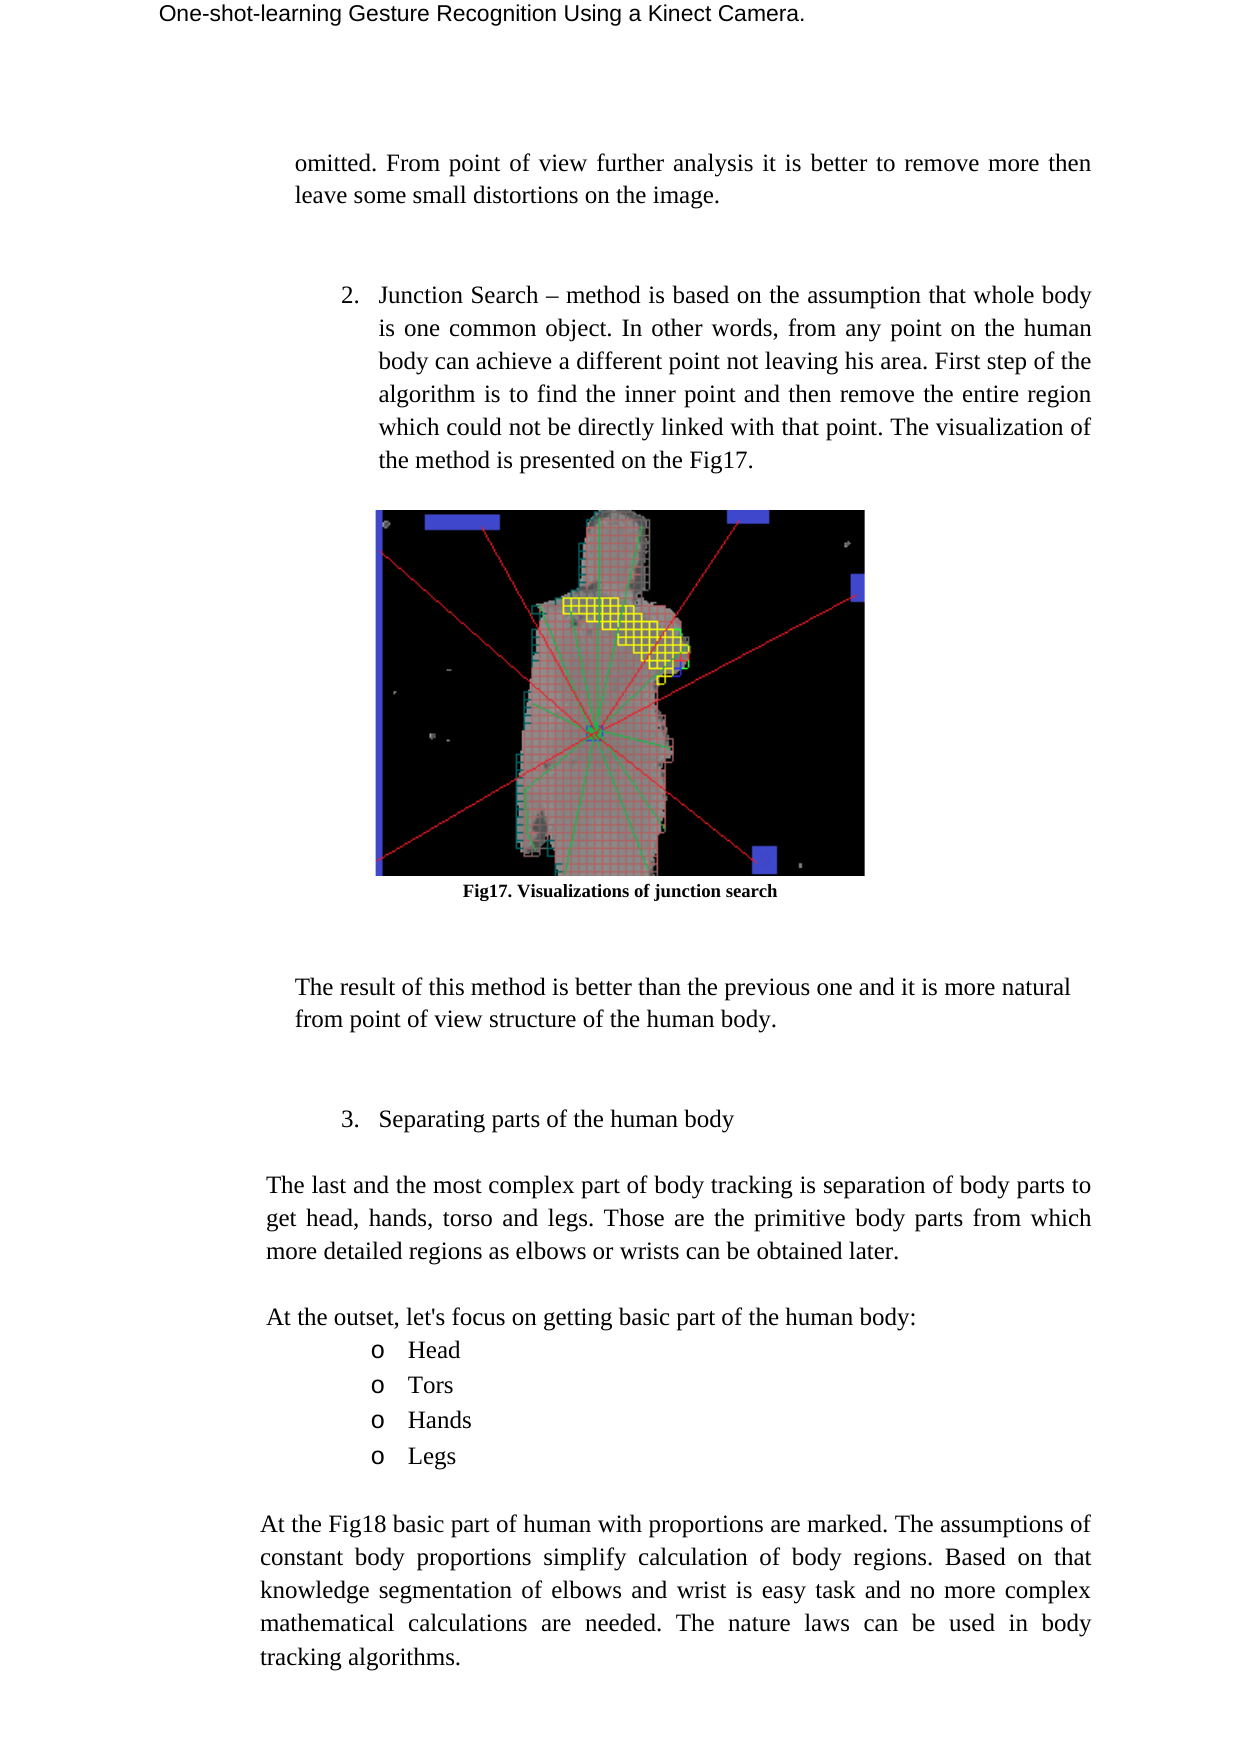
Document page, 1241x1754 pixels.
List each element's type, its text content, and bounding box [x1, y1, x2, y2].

text At the outset, let's focus on getting basic part of the human body: [266, 1302, 1093, 1331]
text At the Fig18 basic part of human with proportions are marked. The assumptions of constant body proportions simplify calculation of body regions. Based on that knowledge segmentation of elbows and wrist is easy task and no more complex mathematical calculations are needed. The nature laws can be used in body tracking algorithms. [260, 1509, 1093, 1670]
list Hands [370, 1406, 1093, 1436]
text omitted. From point of view further analysis it is better to remove more then leave some small distortions on the image. [294, 148, 1093, 209]
list Legs [370, 1441, 1093, 1472]
list Separating parts of the human body [341, 1104, 1093, 1132]
text The last and the most complex part of body tracking is separation of body parts to get head, hands, torso and legs. Those are the primitive body parts from which more detailed regions as elbows or wrists can be obtained later. [266, 1170, 1093, 1264]
list Junction Search – method is based on the assumption that whole body is one common object. In other words, from any point on the human body can achieve a different point not leaving his area. First step of the algorithm is to find the inner point and then remove the entire region which could not be directly linked with that point. The visualization of the method is presented on the Fig17. [341, 280, 1093, 473]
text The result of this method is better than the previous one and it is more natural from point of view structure of the human body. [294, 972, 1093, 1033]
text Fig17. Visualizations of junction search [148, 880, 1093, 902]
list Head [370, 1335, 1093, 1366]
list Tors [370, 1370, 1093, 1401]
